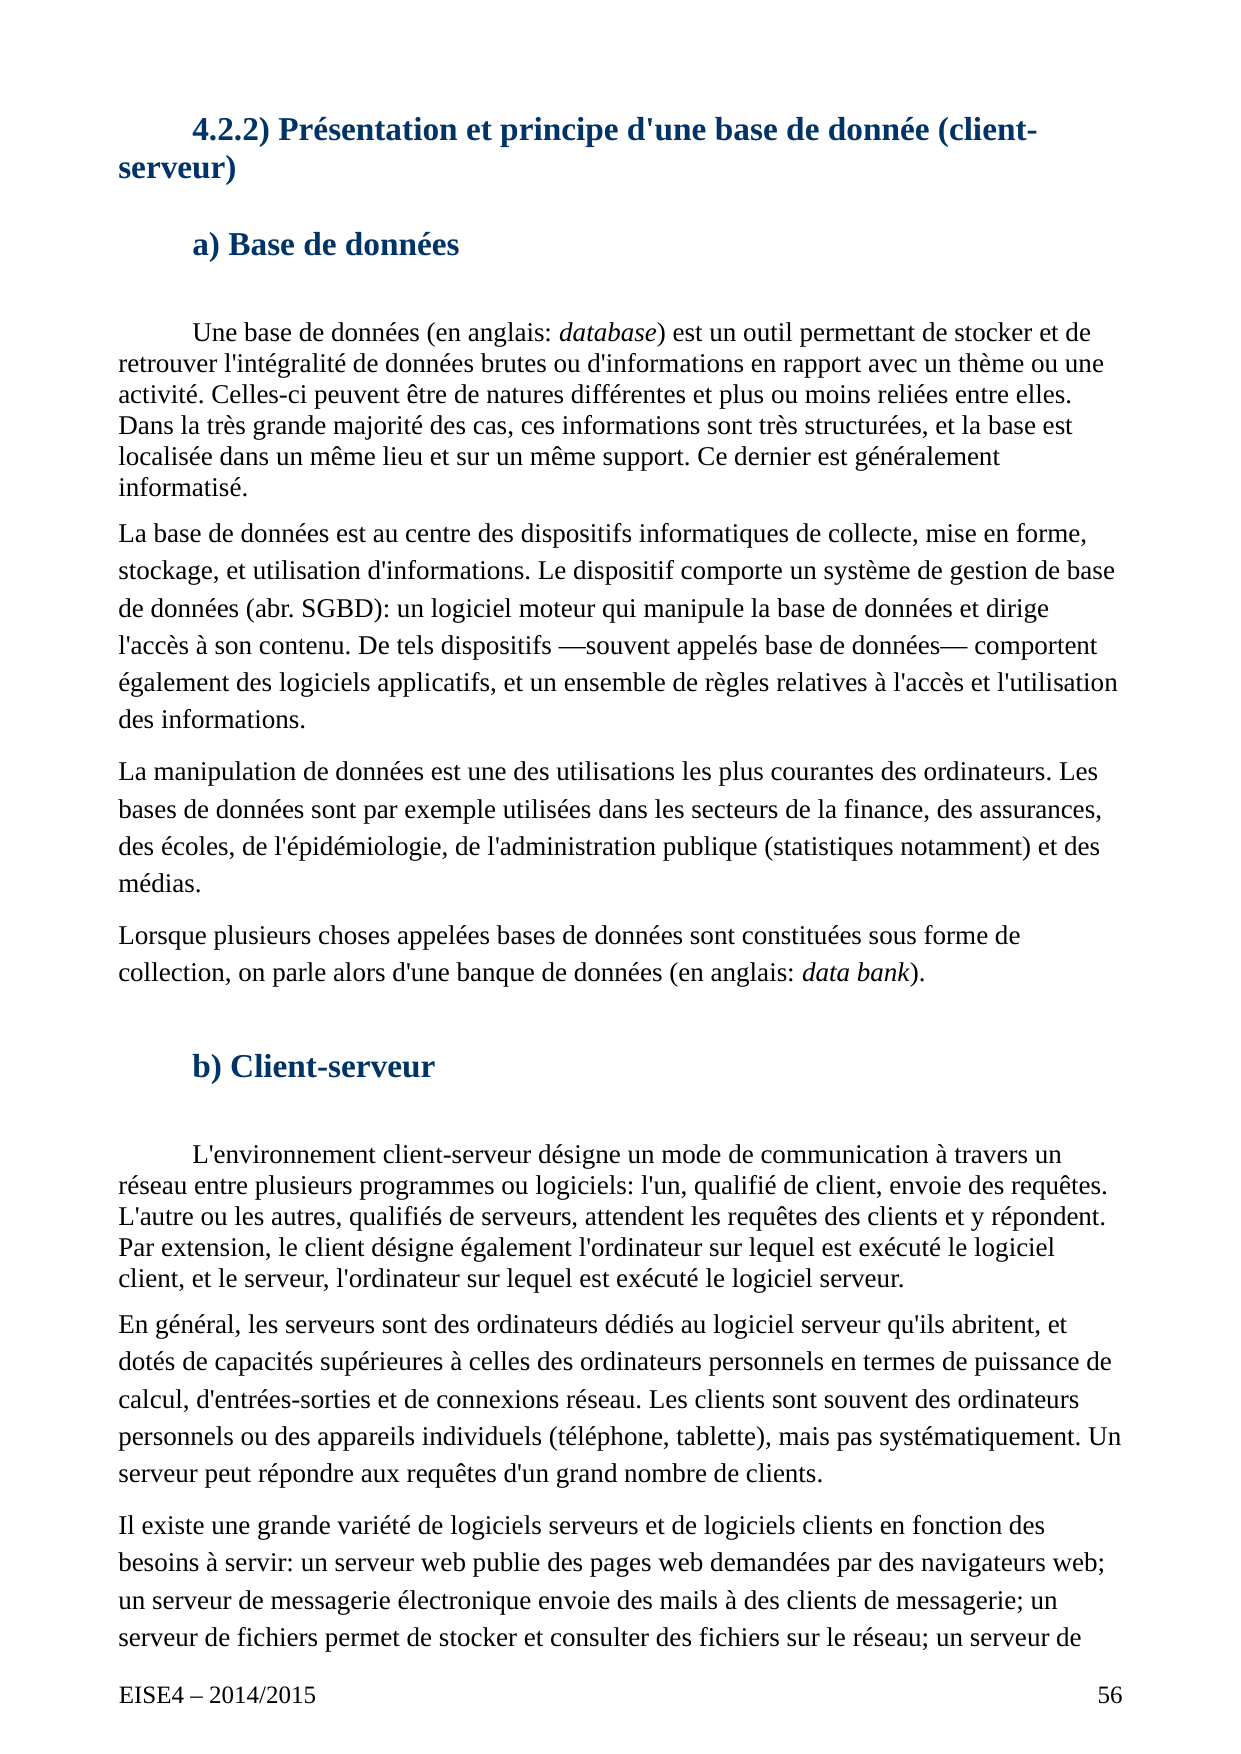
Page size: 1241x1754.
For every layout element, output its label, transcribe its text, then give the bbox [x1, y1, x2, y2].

text En général, les serveurs sont des ordinateurs dédiés au logiciel serveur qu'ils abritent, et dotés de capacités supérieures à celles des ordinateurs personnels en termes de puissance de calcul, d'entrées-sorties et de connexions réseau. Les clients sont souvent des ordinateurs personnels ou des appareils individuels (téléphone, tablette), mais pas systématiquement. Un serveur peut répondre aux requêtes d'un grand nombre de clients. [118, 1308, 1122, 1488]
text L'environnement client-serveur désigne un mode de communication à travers un réseau entre plusieurs programmes ou logiciels: l'un, qualifié de client, envoie des requêtes. L'autre ou les autres, qualifiés de serveurs, attendent les requêtes des clients et y répondent. Par extension, le client désigne également l'ordinateur sur lequel est exécuté le logiciel client, et le serveur, l'ordinateur sur lequel est exécuté le logiciel serveur. [118, 1138, 1122, 1294]
text Lorsque plusieurs choses appelées bases de données sont constituées sous forme de collection, on parle alors d'une banque de données (en anglais: data bank). [118, 919, 1122, 988]
text La manipulation de données est une des utilisations les plus courantes des ordinateurs. Les bases de données sont par exemple utilisées dans les secteurs de la finance, des assurances, des écoles, de l'épidémiologie, de l'administration publique (statistiques notamment) et des médias. [118, 755, 1122, 898]
text a) Base de données [118, 224, 1122, 263]
text Il existe une grande variété de logiciels serveurs et de logiciels clients en fonction des besoins à servir: un serveur web publie des pages web demandées par des navigateurs web; un serveur de messagerie électronique envoie des mails à des clients de messagerie; un serveur de fichiers permet de stocker et consulter des fichiers sur le réseau; un serveur de [118, 1509, 1122, 1652]
text La base de données est au centre des dispositifs informatiques de collecte, mise en forme, stockage, et utilisation d'informations. Le dispositif comporte un système de gestion de base de données (abr. SGBD): un logiciel moteur qui manipule la base de données et dirige l'accès à son contenu. De tels dispositifs —souvent appelés base de données— comportent également des logiciels applicatifs, et un ensemble de règles relatives à l'accès et l'utilisation des informations. [118, 517, 1122, 735]
text Une base de données (en anglais: database) est un outil permettant de stocker et de retrouver l'intégralité de données brutes ou d'informations en rapport avec un thème ou une activité. Celles-ci peuvent être de natures différentes et plus ou moins reliées entre elles. Dans la très grande majorité des cas, ces informations sont très structurées, et la base est localisée dans un même lieu et sur un même support. Ce dernier est généralement informatisé. [118, 316, 1122, 502]
text b) Client-serveur [118, 1047, 1122, 1085]
text 4.2.2) Présentation et principe d'une base de donnée (client-serveur) [118, 109, 1122, 186]
